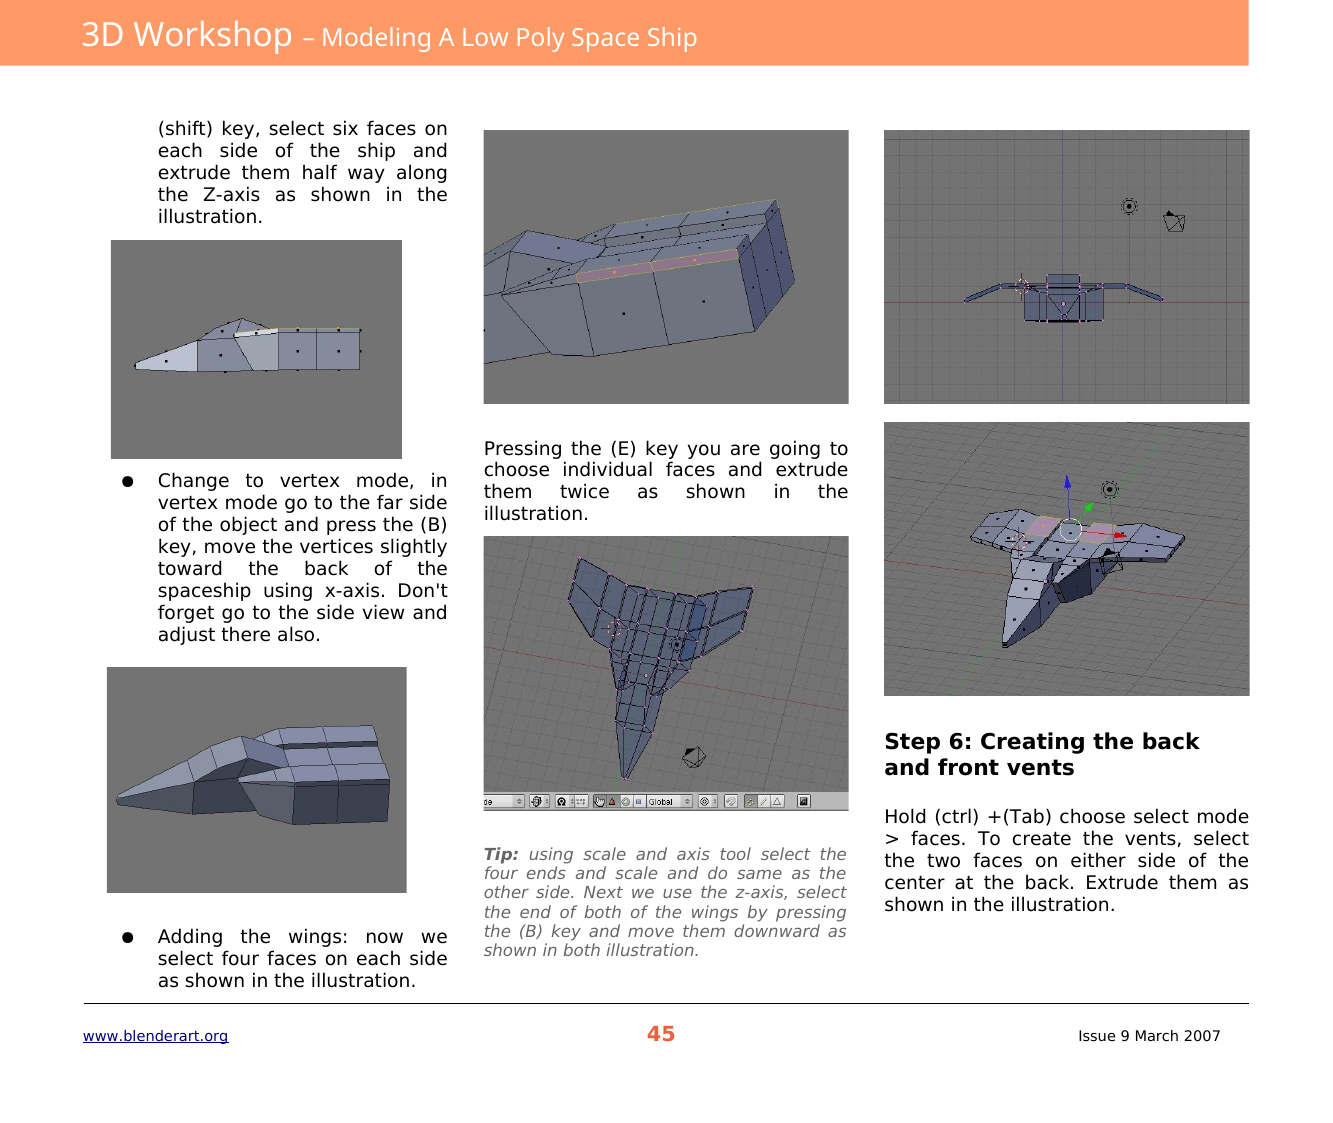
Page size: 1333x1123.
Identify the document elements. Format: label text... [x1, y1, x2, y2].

list Change to vertex mode, in vertex mode go to the far side of the object and press the (B) key, move the vertices slightly toward the back of the spaceship using x-axis. Don't forget go to the side view and adjust there also. [120, 227, 448, 645]
text Step 6: Creating the back and front vents [884, 729, 1249, 781]
picture [884, 130, 1250, 404]
text Pressing the (E) key you are going to choose individual faces and extrude them twice as shown in the illustration. [483, 437, 849, 525]
picture [110, 240, 402, 459]
picture [483, 536, 849, 811]
picture [884, 422, 1250, 696]
picture [106, 667, 407, 893]
list (shift) key, select six faces on each side of the ship and extrude them half way along the Z-axis as shown in the illustration. [120, 118, 448, 227]
text Tip: using scale and axis tool select the four ends and scale and do same as the other side. Next we use the z-axis, select the end of both of the wings by pressing the (B) key and move them downward as shown in both illustration. [483, 844, 849, 961]
list Adding the wings: now we select four faces on each side as shown in the illustration. [120, 926, 448, 992]
text Hold (ctrl) +(Tab) choose select mode > faces. To create the vents, select the two faces on either side of the center at the back. Extrude them as shown in the illustration. [884, 806, 1249, 915]
picture [483, 130, 849, 404]
